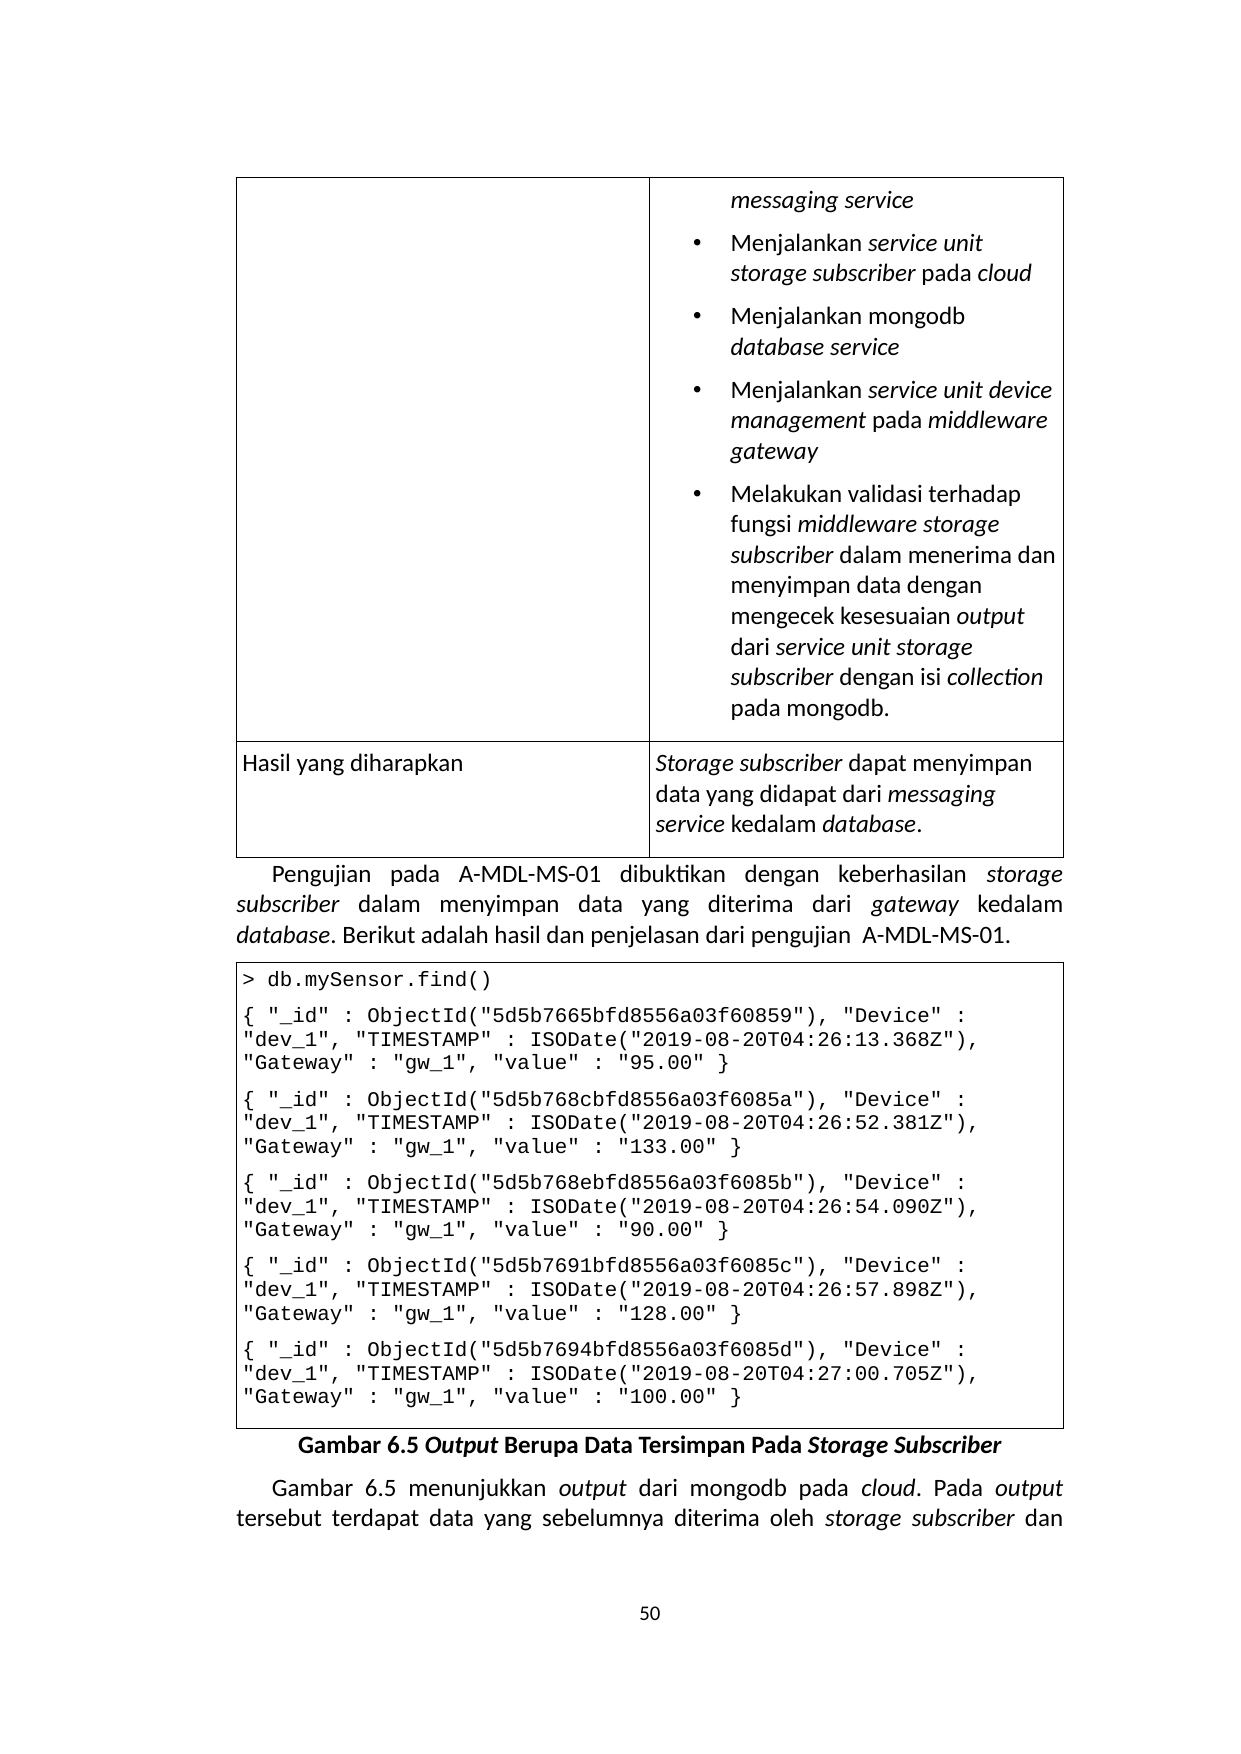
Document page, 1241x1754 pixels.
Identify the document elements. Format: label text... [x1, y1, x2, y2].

table_cell Hasil yang diharapkan [237, 742, 649, 857]
table_cell messaging service Menjalankan service unit storage subscriber pada cloud Menjalankan mongodb database service Menjalankan service unit device management pada middleware gateway Melakukan validasi terhadap fungsi middleware storage subscriber dalam menerima dan menyimpan data dengan mengecek kesesuaian output dari service unit storage subscriber dengan isi collection pada mongodb. [650, 178, 1063, 741]
table_header > db.mySensor.find() { "_id" : ObjectId("5d5b7665bfd8556a03f60859"), "Device" : "dev_1", "TIMESTAMP" : ISODate("2019-08-20T04:26:13.368Z"), "Gateway" : "gw_1", "value" : "95.00" } { "_id" : ObjectId("5d5b768cbfd8556a03f6085a"), "Device" : "dev_1", "TIMESTAMP" : ISODate("2019-08-20T04:26:52.381Z"), "Gateway" : "gw_1", "value" : "133.00" } { "_id" : ObjectId("5d5b768ebfd8556a03f6085b"), "Device" : "dev_1", "TIMESTAMP" : ISODate("2019-08-20T04:26:54.090Z"), "Gateway" : "gw_1", "value" : "90.00" } { "_id" : ObjectId("5d5b7691bfd8556a03f6085c"), "Device" : "dev_1", "TIMESTAMP" : ISODate("2019-08-20T04:26:57.898Z"), "Gateway" : "gw_1", "value" : "128.00" } { "_id" : ObjectId("5d5b7694bfd8556a03f6085d"), "Device" : "dev_1", "TIMESTAMP" : ISODate("2019-08-20T04:27:00.705Z"), "Gateway" : "gw_1", "value" : "100.00" } [237, 963, 1063, 1428]
list Gambar ‎6.5 Output Berupa Data Tersimpan Pada Storage Subscriber [236, 1429, 1063, 1459]
table_cell Storage subscriber dapat menyimpan data yang didapat dari messaging service kedalam database. [650, 742, 1063, 857]
text Gambar 6.5 menunjukkan output dari mongodb pada cloud. Pada output tersebut terdapat data yang sebelumnya diterima oleh storage subscriber dan [236, 1472, 1063, 1533]
text Pengujian pada A-MDL-MS-01 dibuktikan dengan keberhasilan storage subscriber dalam menyimpan data yang diterima dari gateway kedalam database. Berikut adalah hasil dan penjelasan dari pengujian A-MDL-MS-01. [236, 858, 1063, 950]
table_cell [237, 178, 649, 741]
